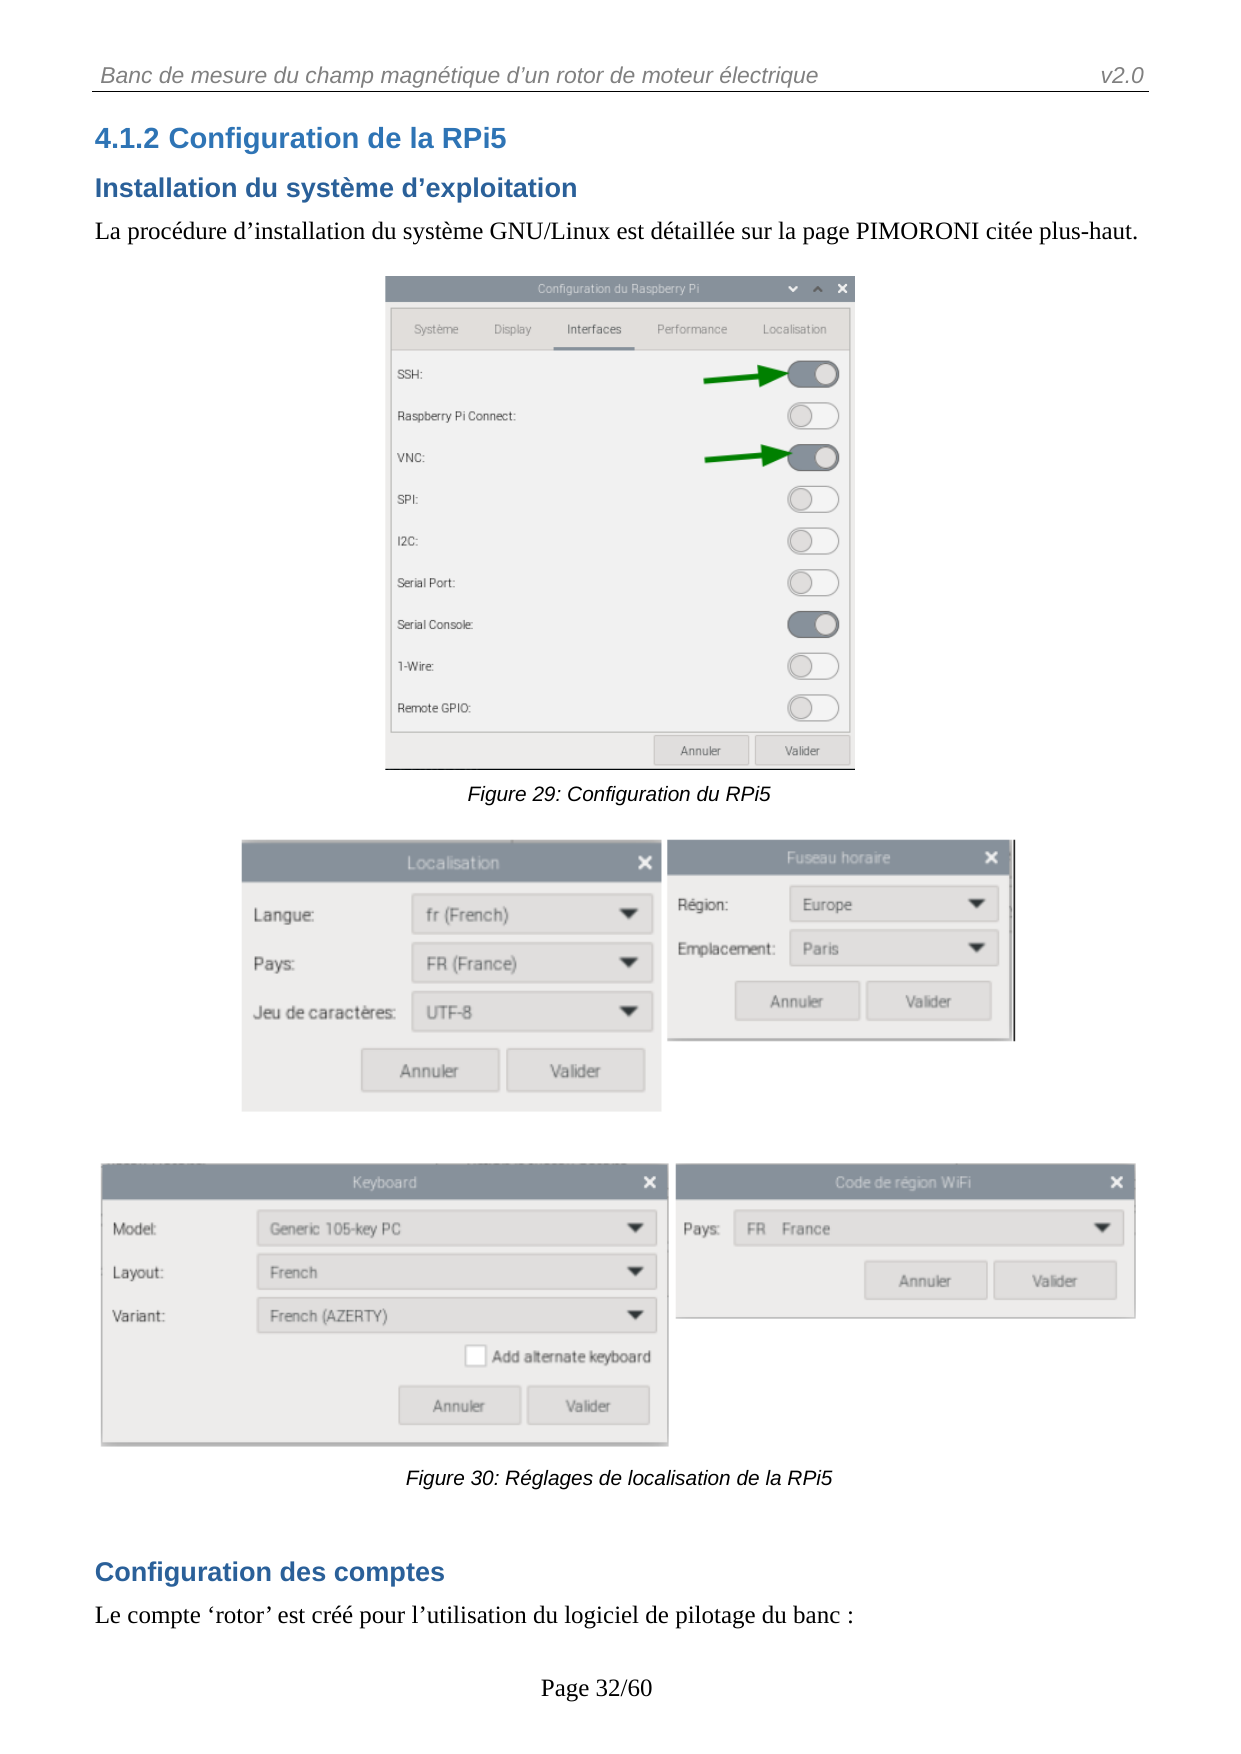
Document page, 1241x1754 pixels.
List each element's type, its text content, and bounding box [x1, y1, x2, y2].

text Figure 29: Configuration du RPi5 [385, 770, 855, 806]
picture [94, 830, 1146, 1454]
text La procédure d’installation du système GNU/Linux est détaillée sur la page PIMORONI citée plus-haut. [94, 216, 1146, 244]
text Le compte ‘rotor’ est créé pour l’utilisation du logiciel de pilotage du banc : [94, 1600, 1146, 1629]
text Figure 30: Réglages de localisation de la RPi5 [94, 1454, 1146, 1490]
subtitle Installation du système d’exploitation [94, 172, 1146, 203]
subtitle Configuration des comptes [94, 1556, 1146, 1588]
subtitle Configuration de la RPi5 [94, 121, 1146, 154]
picture [385, 276, 855, 770]
